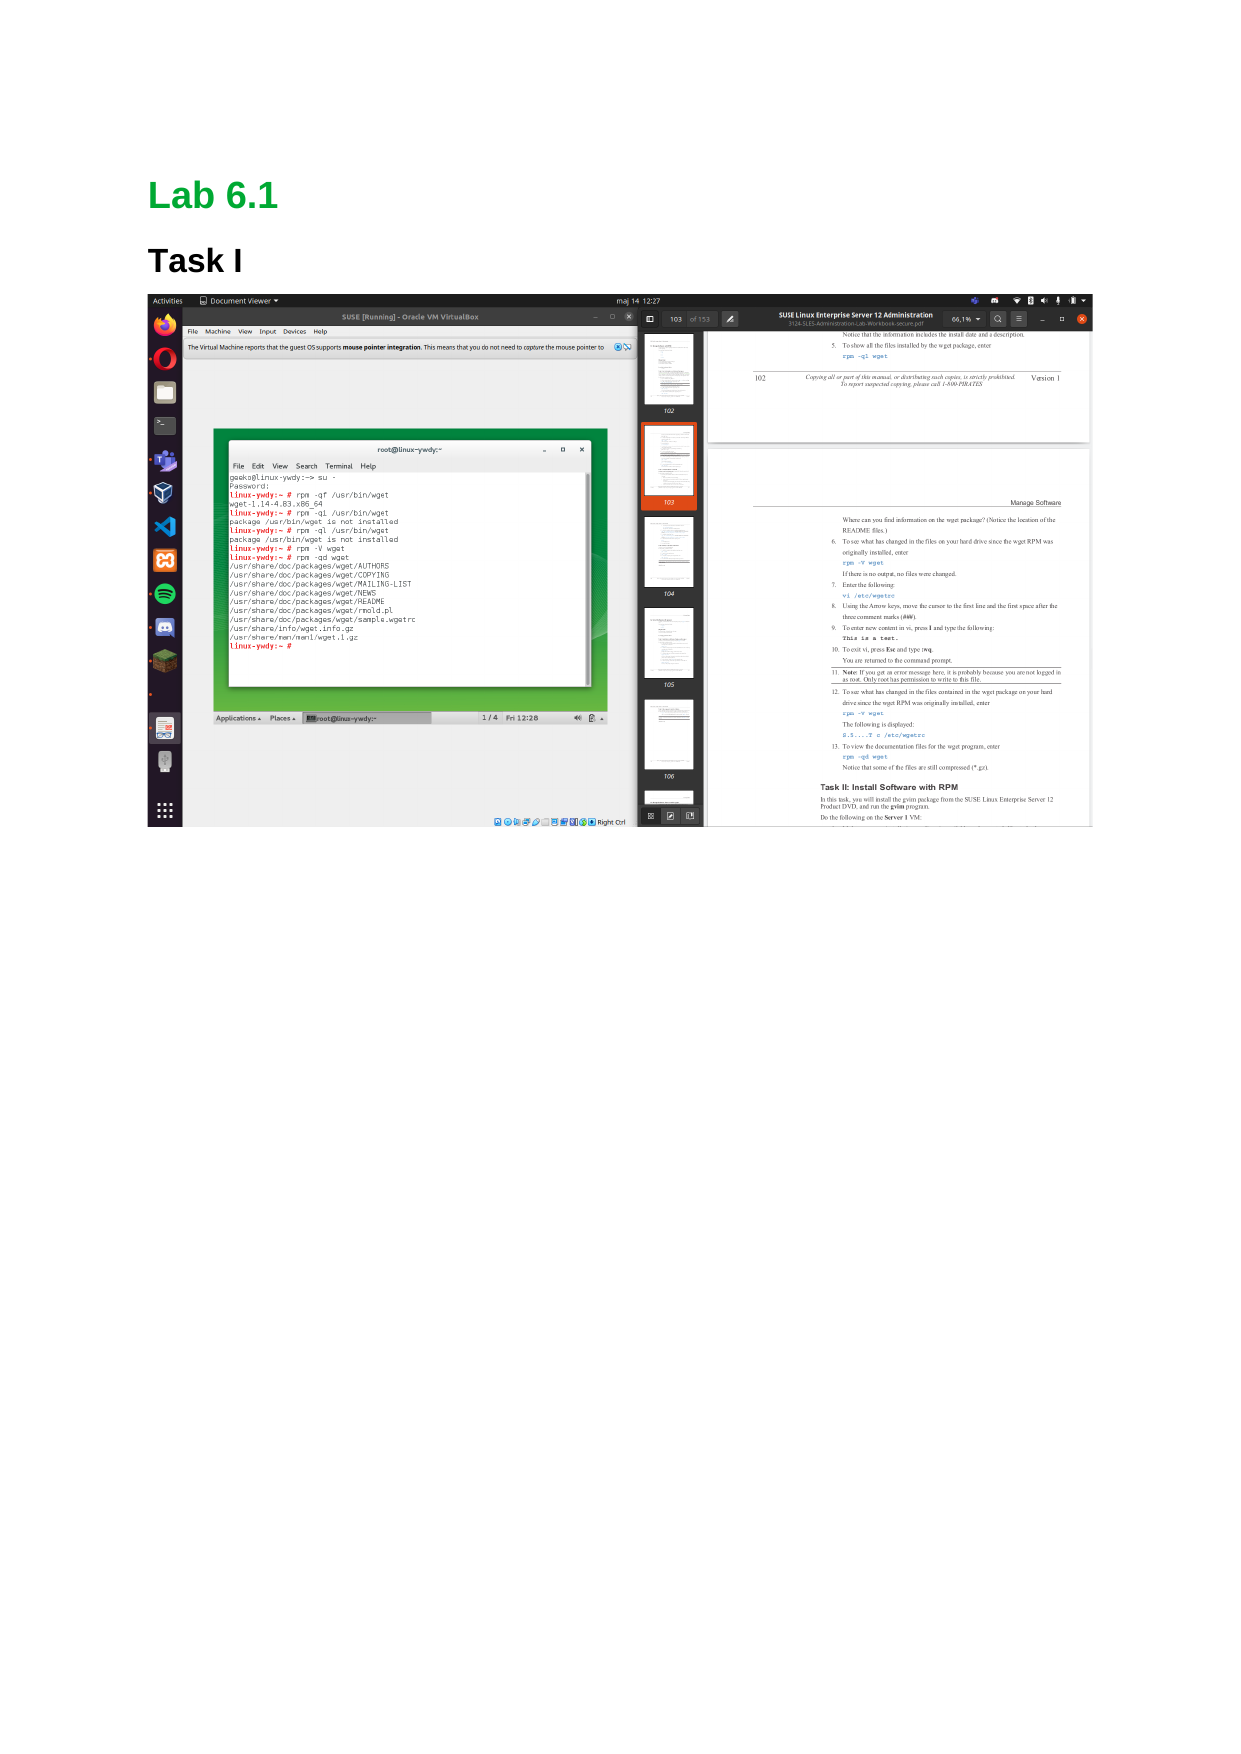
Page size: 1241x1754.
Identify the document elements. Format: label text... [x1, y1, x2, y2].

subtitle Lab 6.1 [148, 173, 1093, 216]
picture [147, 294, 1093, 827]
subtitle Task I [148, 241, 1093, 279]
